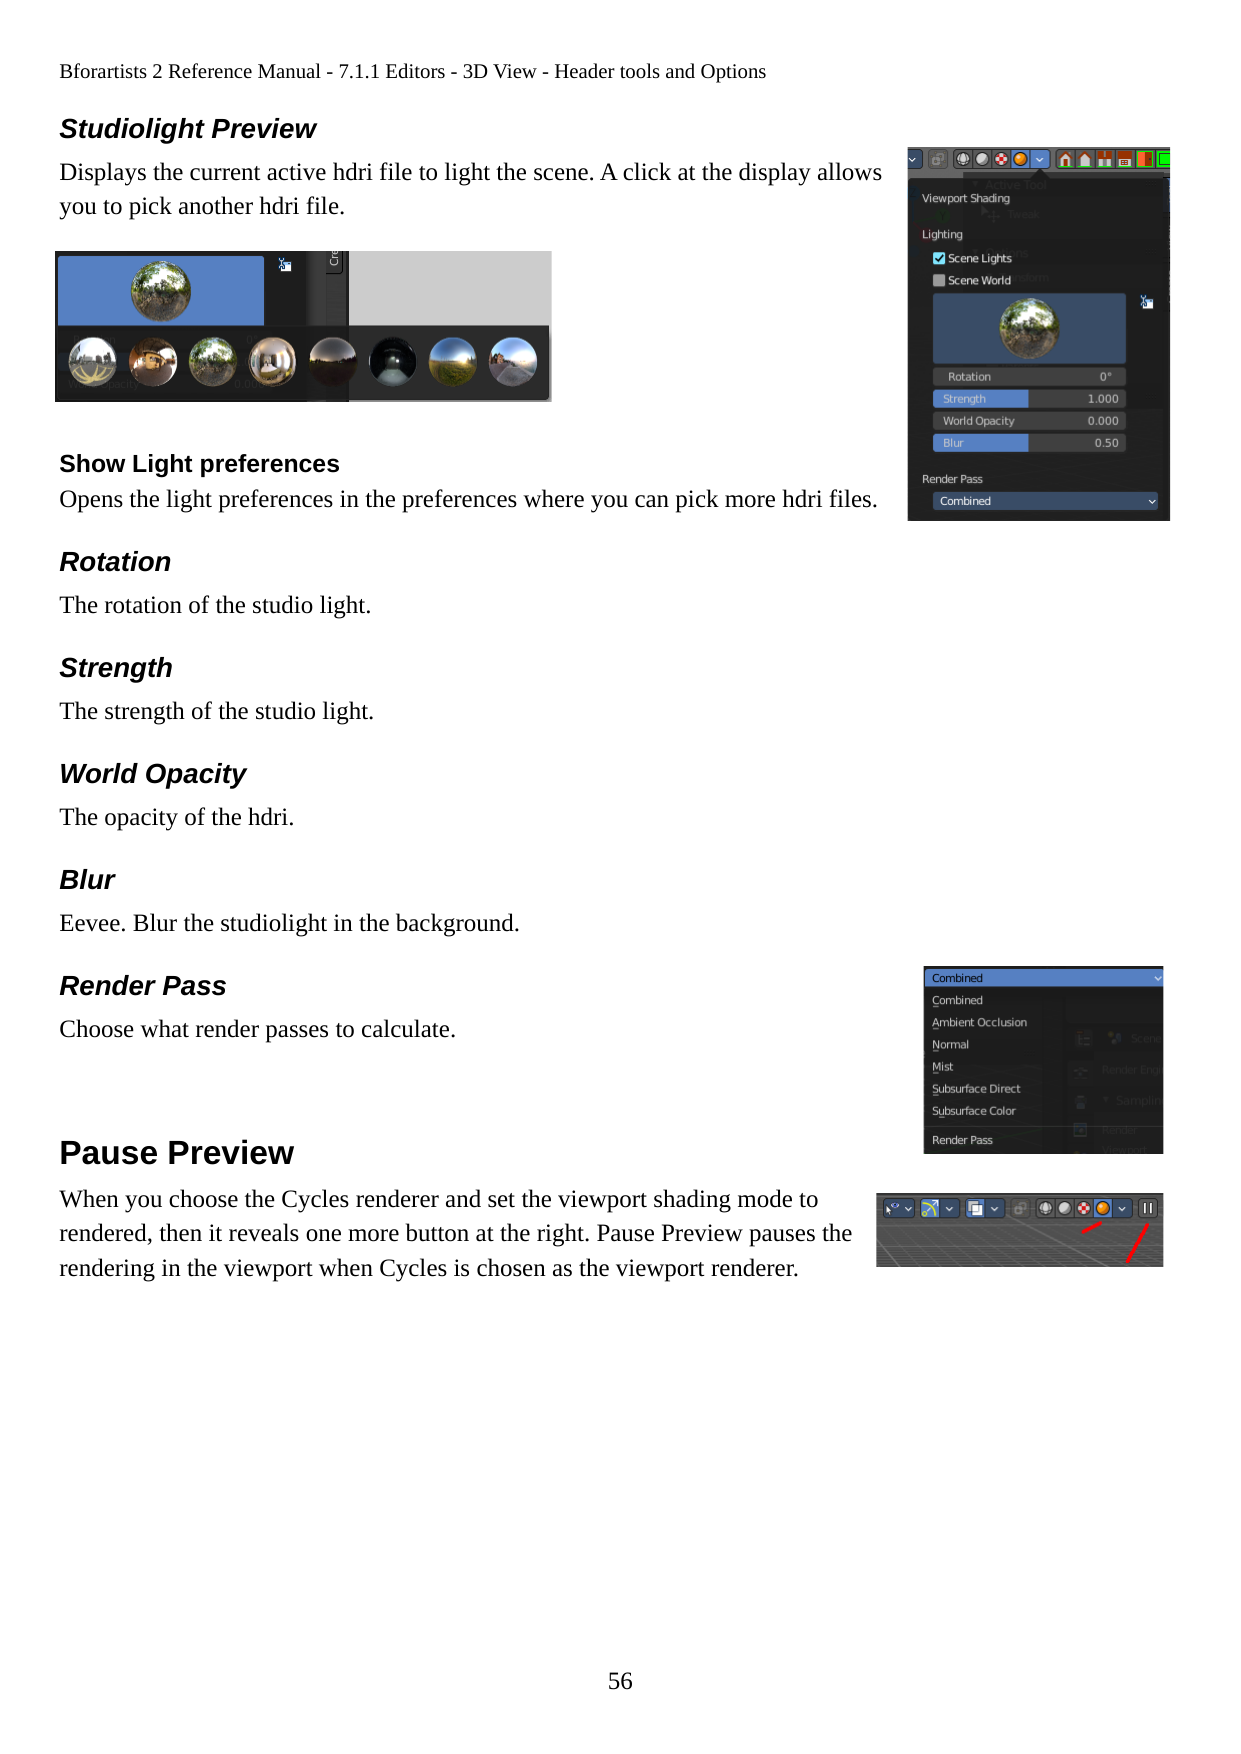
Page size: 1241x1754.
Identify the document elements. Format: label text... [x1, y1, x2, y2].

picture [876, 1193, 1164, 1267]
text The rotation of the studio light. [59, 590, 1181, 619]
subtitle Rotation [59, 546, 1181, 577]
subtitle Show Light preferences [59, 449, 907, 478]
text Eevee. Blur the studiolight in the background. [59, 908, 1181, 937]
text Choose what render passes to calculate. [59, 1014, 923, 1042]
text The opacity of the hdri. [59, 802, 1181, 831]
text Displays the current active hdri file to light the scene. A click at the display allows you to pick another hdri file. [59, 157, 907, 220]
subtitle [1164, 969, 1181, 1001]
picture [923, 966, 1164, 1154]
subtitle Blur [59, 863, 1181, 895]
subtitle Studiolight Preview [59, 113, 1181, 144]
text The strength of the studio light. [59, 696, 1181, 725]
subtitle Strength [59, 652, 1181, 683]
subtitle Pause Preview [59, 1133, 1181, 1171]
text Opens the light preferences in the preferences where you can pick more hdri files. [59, 484, 907, 513]
subtitle Render Pass [59, 969, 923, 1001]
picture [55, 251, 552, 402]
text When you choose the Cycles renderer and set the viewport shading mode to rendered, then it reveals one more button at the right. Pause Preview pauses the rendering in the viewport when Cycles is chosen as the viewport renderer. [59, 1184, 1181, 1282]
picture [907, 147, 1171, 521]
subtitle World Opacity [59, 757, 1181, 789]
